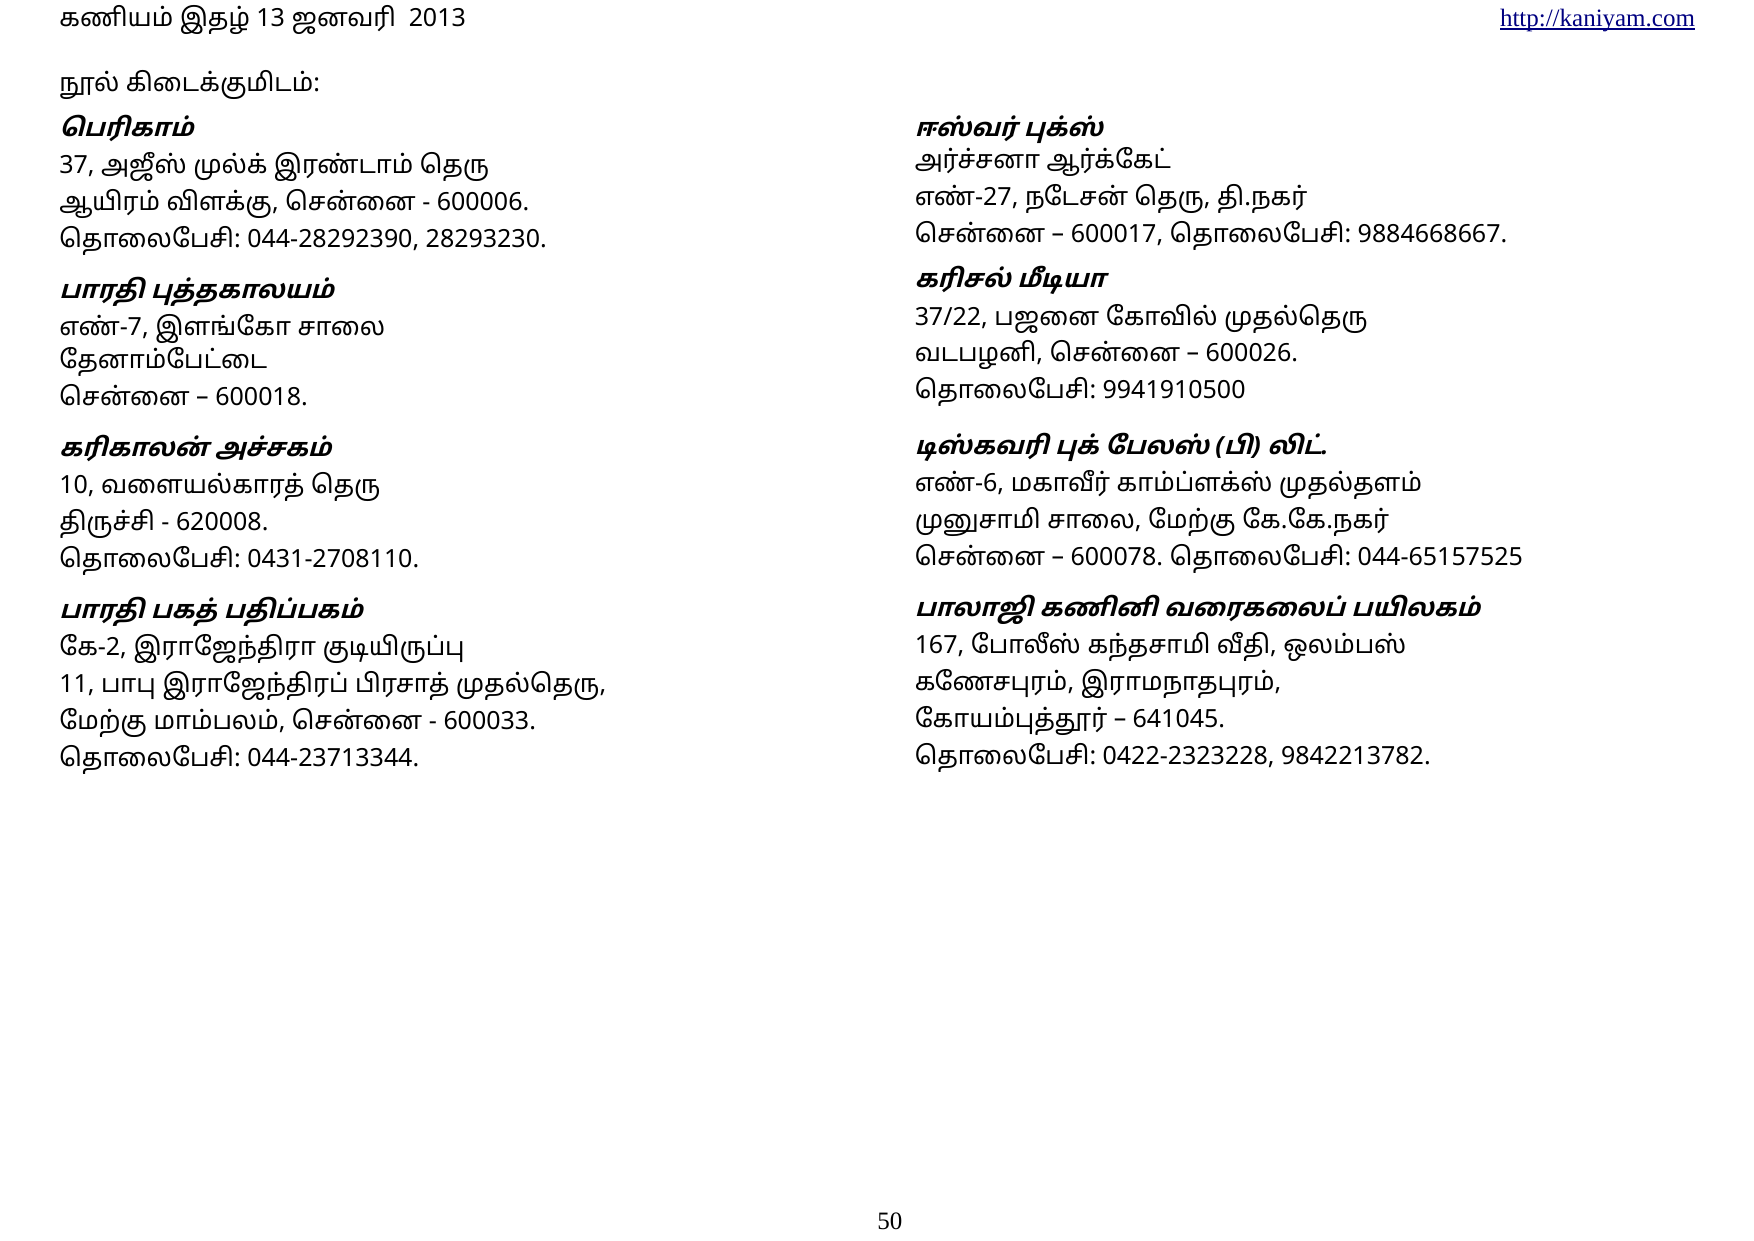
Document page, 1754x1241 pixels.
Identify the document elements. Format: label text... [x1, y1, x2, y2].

text 11, பாபு இராஜேந்திரப் பிரசாத் முதல்தெரு, [59, 666, 839, 703]
text தொலைபேசி: 044-28292390, 28293230. [59, 220, 839, 257]
text பாரதி பகத் பதிப்பகம் [59, 596, 839, 629]
text 167, போலீஸ் கந்தசாமி வீதி, ஒலம்பஸ் [914, 627, 1695, 664]
text தொலைபேசி: 9941910500 [914, 372, 1695, 409]
text சென்னை – 600078. தொலைபேசி: 044-65157525 [914, 539, 1695, 576]
text கரிசல் மீடியா [914, 266, 1695, 298]
text எண்-27, நடேசன் தெரு, தி.நகர் [914, 179, 1695, 216]
text வடபழனி, சென்னை – 600026. [914, 335, 1695, 372]
text முனுசாமி சாலை, மேற்கு கே.கே.நகர் [914, 502, 1695, 539]
text மேற்கு மாம்பலம், சென்னை - 600033. [59, 703, 839, 740]
text திருச்சி - 620008. [59, 504, 839, 541]
text டிஸ்கவரி புக் பேலஸ் (பி) லிட். [914, 428, 1695, 465]
text கே-2, இராஜேந்திரா குடியிருப்பு [59, 629, 839, 666]
text சென்னை – 600018. [59, 378, 839, 415]
text தொலைபேசி: 0422-2323228, 9842213782. [914, 738, 1695, 775]
text ஈஸ்வர் புக்ஸ் [914, 114, 1695, 146]
text தேனாம்பேட்டை [59, 346, 839, 378]
text சென்னை – 600017, தொலைபேசி: 9884668667. [914, 216, 1695, 253]
text எண்-6, மகாவீர் காம்ப்ளக்ஸ் முதல்தளம் [914, 465, 1695, 502]
text ஆயிரம் விளக்கு, சென்னை - 600006. [59, 183, 839, 220]
text எண்-7, இளங்கோ சாலை [59, 309, 839, 346]
text கணேசபுரம், இராமநாதபுரம், [914, 664, 1695, 701]
text பெரிகாம் [59, 114, 839, 146]
text அர்ச்சனா ஆர்க்கேட் [914, 146, 1695, 179]
text நூல் கிடைக்குமிடம்: [59, 64, 1695, 101]
text 10, வளையல்காரத் தெரு [59, 467, 839, 504]
text தொலைபேசி: 044-23713344. [59, 740, 839, 777]
text பாலாஜி கணினி வரைகலைப் பயிலகம் [914, 594, 1695, 627]
text கோயம்புத்தூர் – 641045. [914, 701, 1695, 738]
text 37, அஜீஸ் முல்க் இரண்டாம் தெரு [59, 146, 839, 183]
text தொலைபேசி: 0431-2708110. [59, 541, 839, 578]
text 37/22, பஜனை கோவில் முதல்தெரு [914, 298, 1695, 335]
text கரிகாலன் அச்சகம் [59, 434, 839, 467]
text பாரதி புத்தகாலயம் [59, 276, 839, 309]
